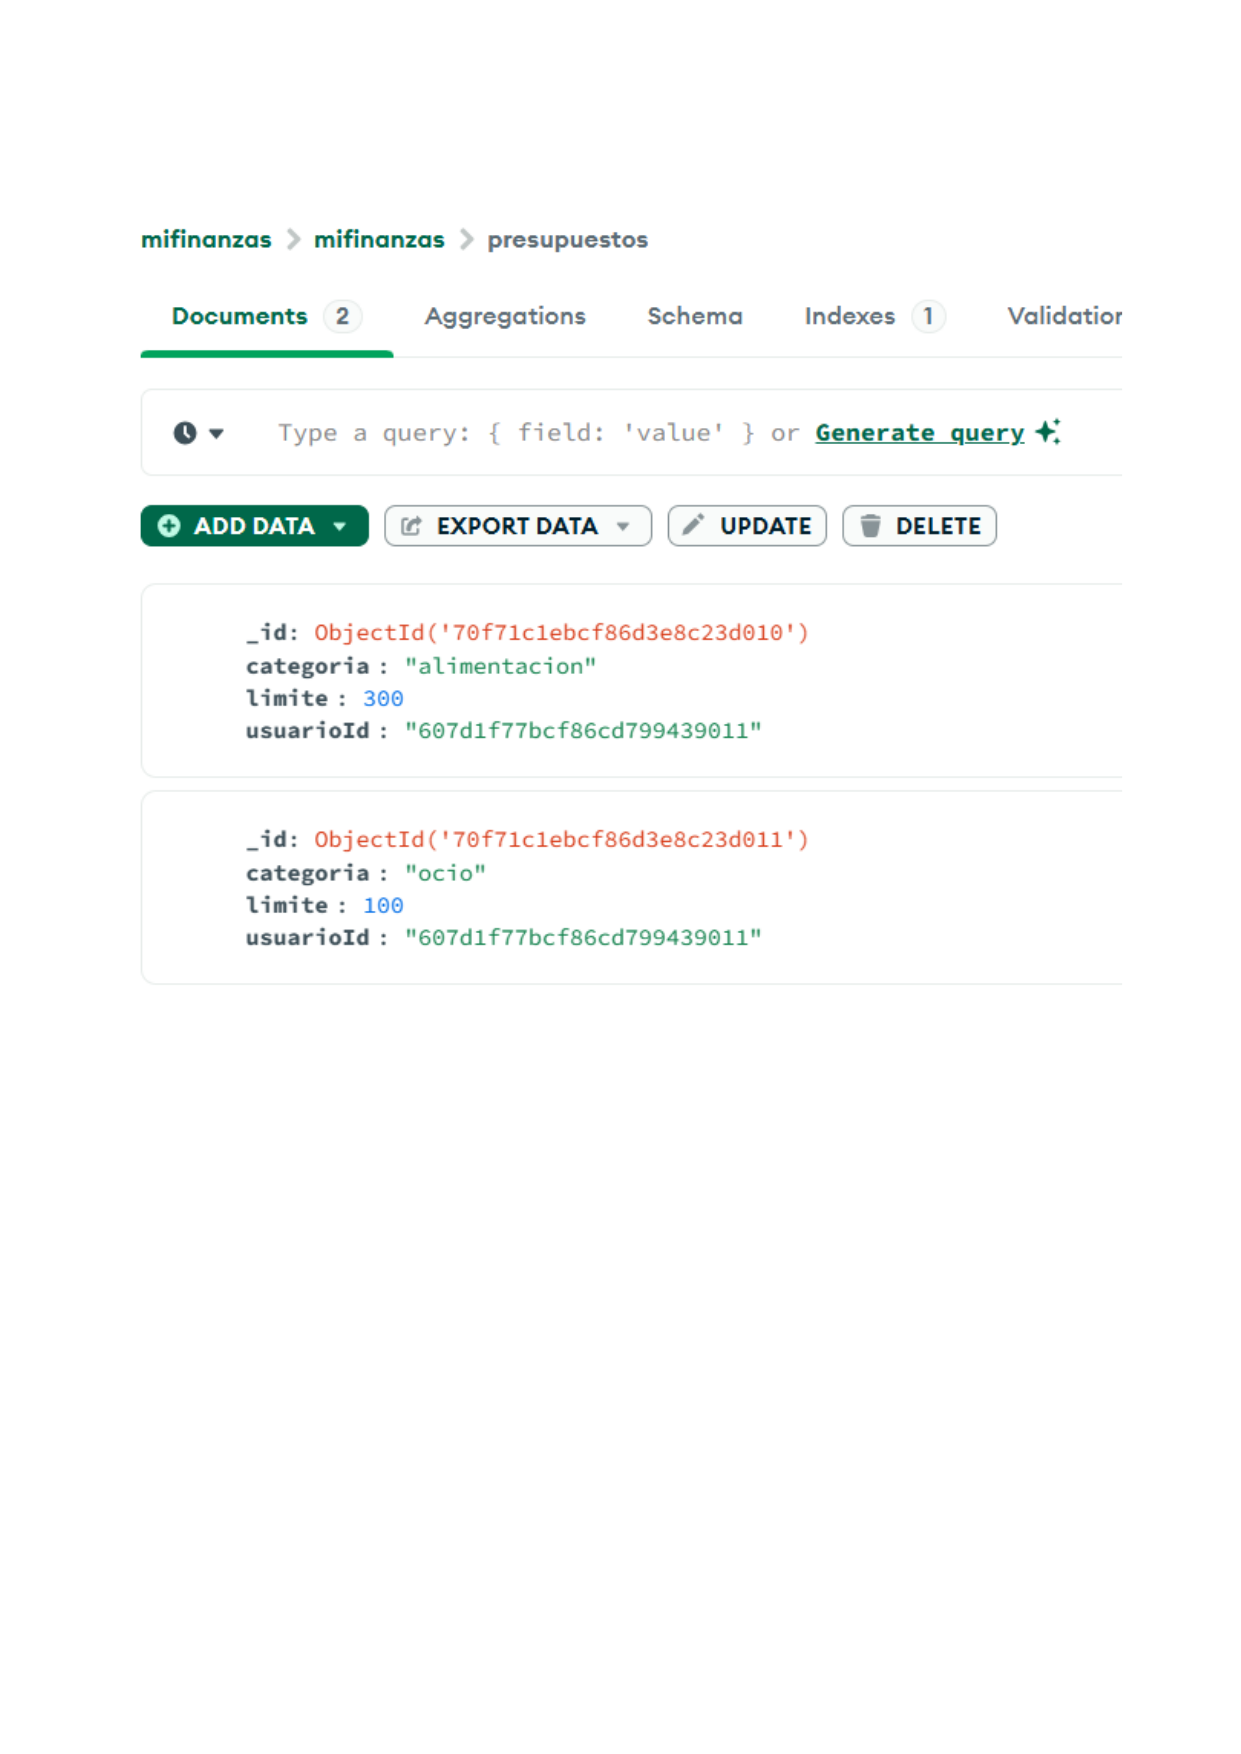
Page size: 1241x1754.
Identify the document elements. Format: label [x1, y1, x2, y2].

picture [118, 211, 1123, 1028]
